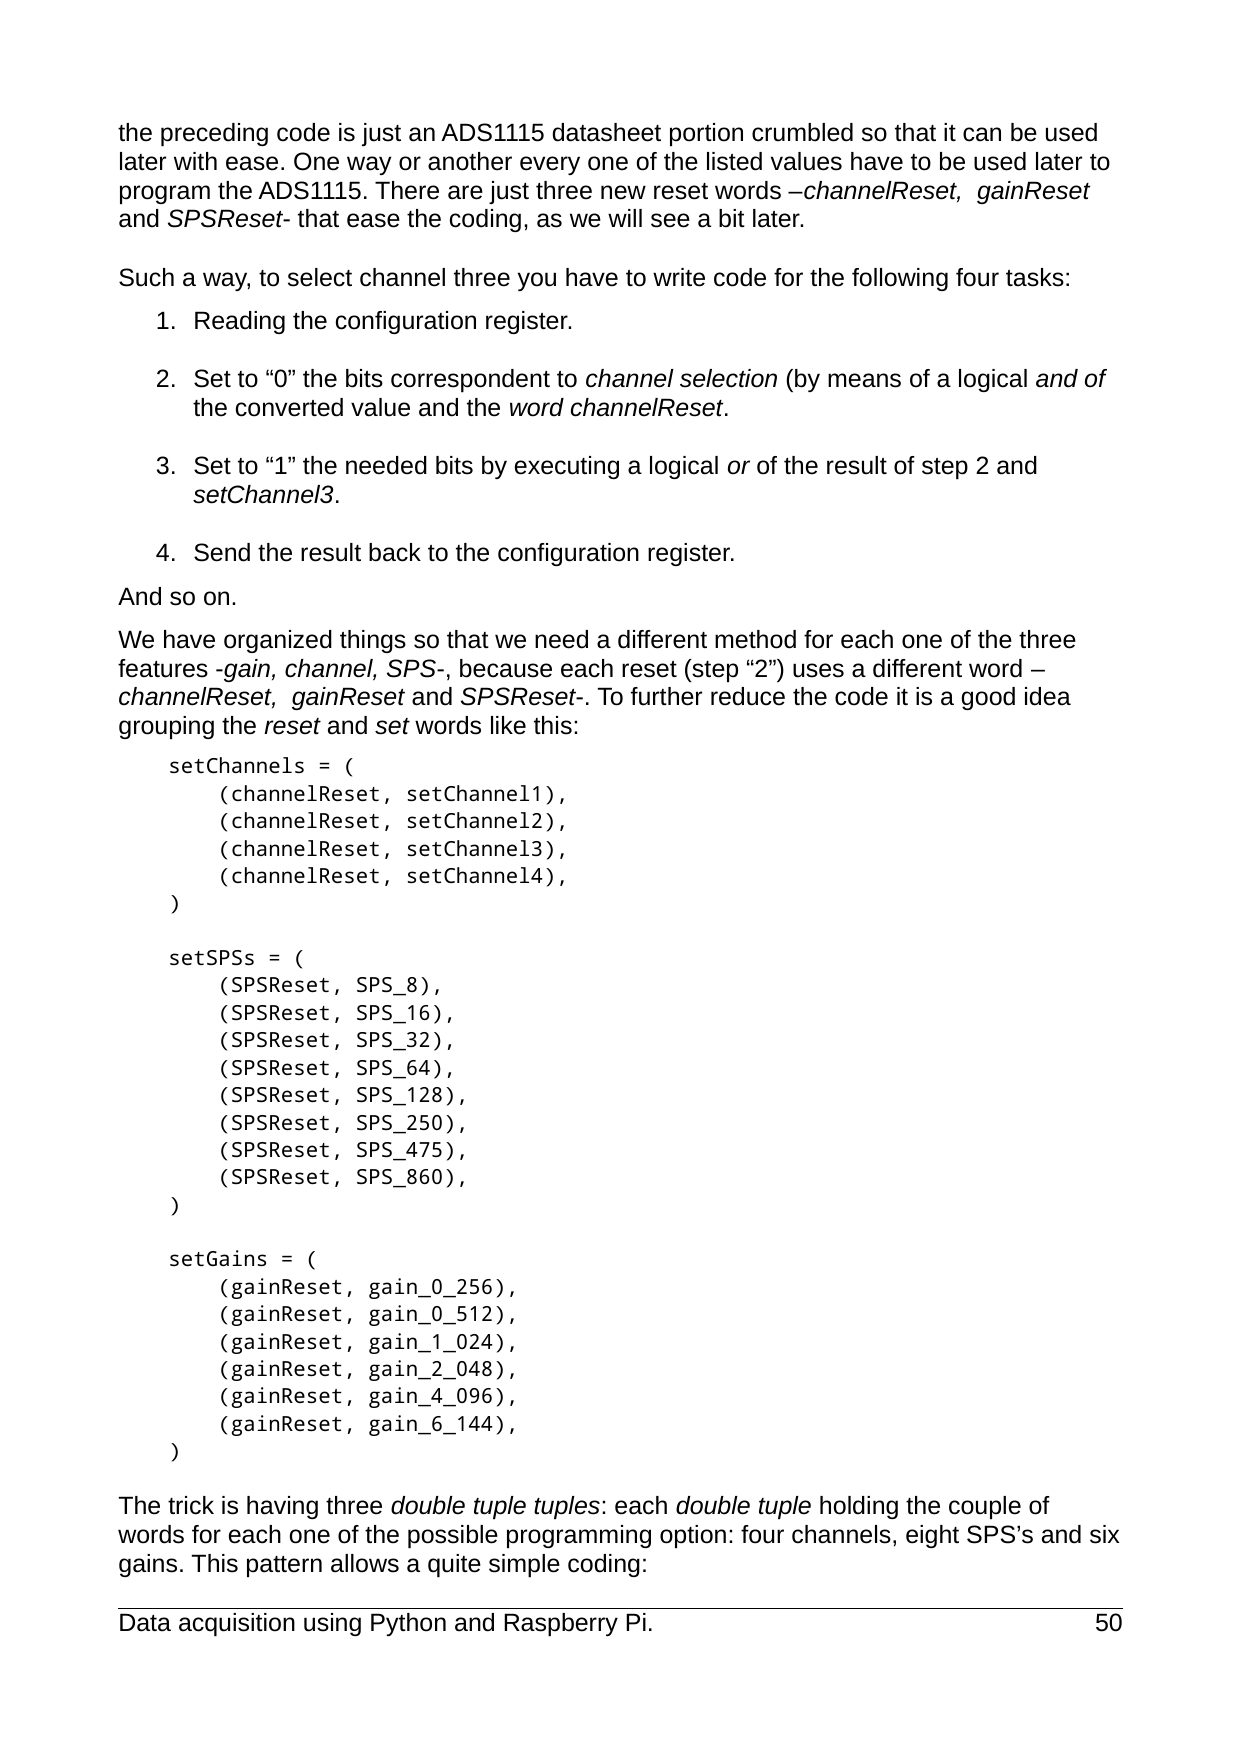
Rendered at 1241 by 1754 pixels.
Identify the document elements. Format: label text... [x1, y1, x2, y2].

text ) [118, 1193, 1122, 1217]
text (gainReset, gain_4_096), [118, 1384, 1122, 1409]
text (gainReset, gain_0_512), [118, 1302, 1122, 1327]
text (gainReset, gain_0_256), [118, 1275, 1122, 1299]
text (channelReset, setChannel4), [118, 864, 1122, 888]
text And so on. [118, 581, 1122, 610]
text (SPSReset, SPS_64), [118, 1056, 1122, 1080]
text the preceding code is just an ADS1115 datasheet portion crumbled so that it can be used later with ease. One way or another every one of the listed values have to be used later to program the ADS1115. There are just three new reset words –channelReset, gainReset and SPSReset- that ease the coding, as we will see a bit later. [118, 118, 1122, 233]
list Set to “1” the needed bits by executing a logical or of the result of step 2 and setChannel3. [156, 451, 1122, 509]
text (SPSReset, SPS_128), [118, 1083, 1122, 1107]
text (gainReset, gain_1_024), [118, 1330, 1122, 1354]
text (channelReset, setChannel2), [118, 809, 1122, 833]
text (gainReset, gain_6_144), [118, 1412, 1122, 1436]
text (SPSReset, SPS_16), [118, 1001, 1122, 1025]
text setChannels = ( [118, 754, 1122, 779]
text (channelReset, setChannel3), [118, 837, 1122, 861]
text setGains = ( [118, 1247, 1122, 1272]
list Send the result back to the configuration register. [156, 538, 1122, 567]
text The trick is having three double tuple tuples: each double tuple holding the couple of words for each one of the possible programming option: four channels, eight SPS’s and six gains. This pattern allows a quite simple coding: [118, 1491, 1122, 1577]
text Such a way, to select channel three you have to write code for the following four tasks: [118, 263, 1122, 291]
text (SPSReset, SPS_860), [118, 1165, 1122, 1190]
text ) [118, 891, 1122, 916]
list Set to “0” the bits correspondent to channel selection (by means of a logical and of the converted value and the word channelReset. [156, 364, 1122, 422]
text (channelReset, setChannel1), [118, 782, 1122, 806]
list Reading the configuration register. [156, 306, 1122, 335]
text We have organized things so that we need a different method for each one of the three features -gain, channel, SPS-, because each reset (step “2”) uses a different word –channelReset, gainReset and SPSReset-. To further reduce the code it is a good idea grouping the reset and set words like this: [118, 625, 1122, 740]
text (SPSReset, SPS_250), [118, 1111, 1122, 1135]
text (gainReset, gain_2_048), [118, 1357, 1122, 1381]
text setSPSs = ( [118, 946, 1122, 971]
text (SPSReset, SPS_8), [118, 973, 1122, 998]
text (SPSReset, SPS_475), [118, 1138, 1122, 1162]
text ) [118, 1439, 1122, 1464]
text (SPSReset, SPS_32), [118, 1028, 1122, 1053]
